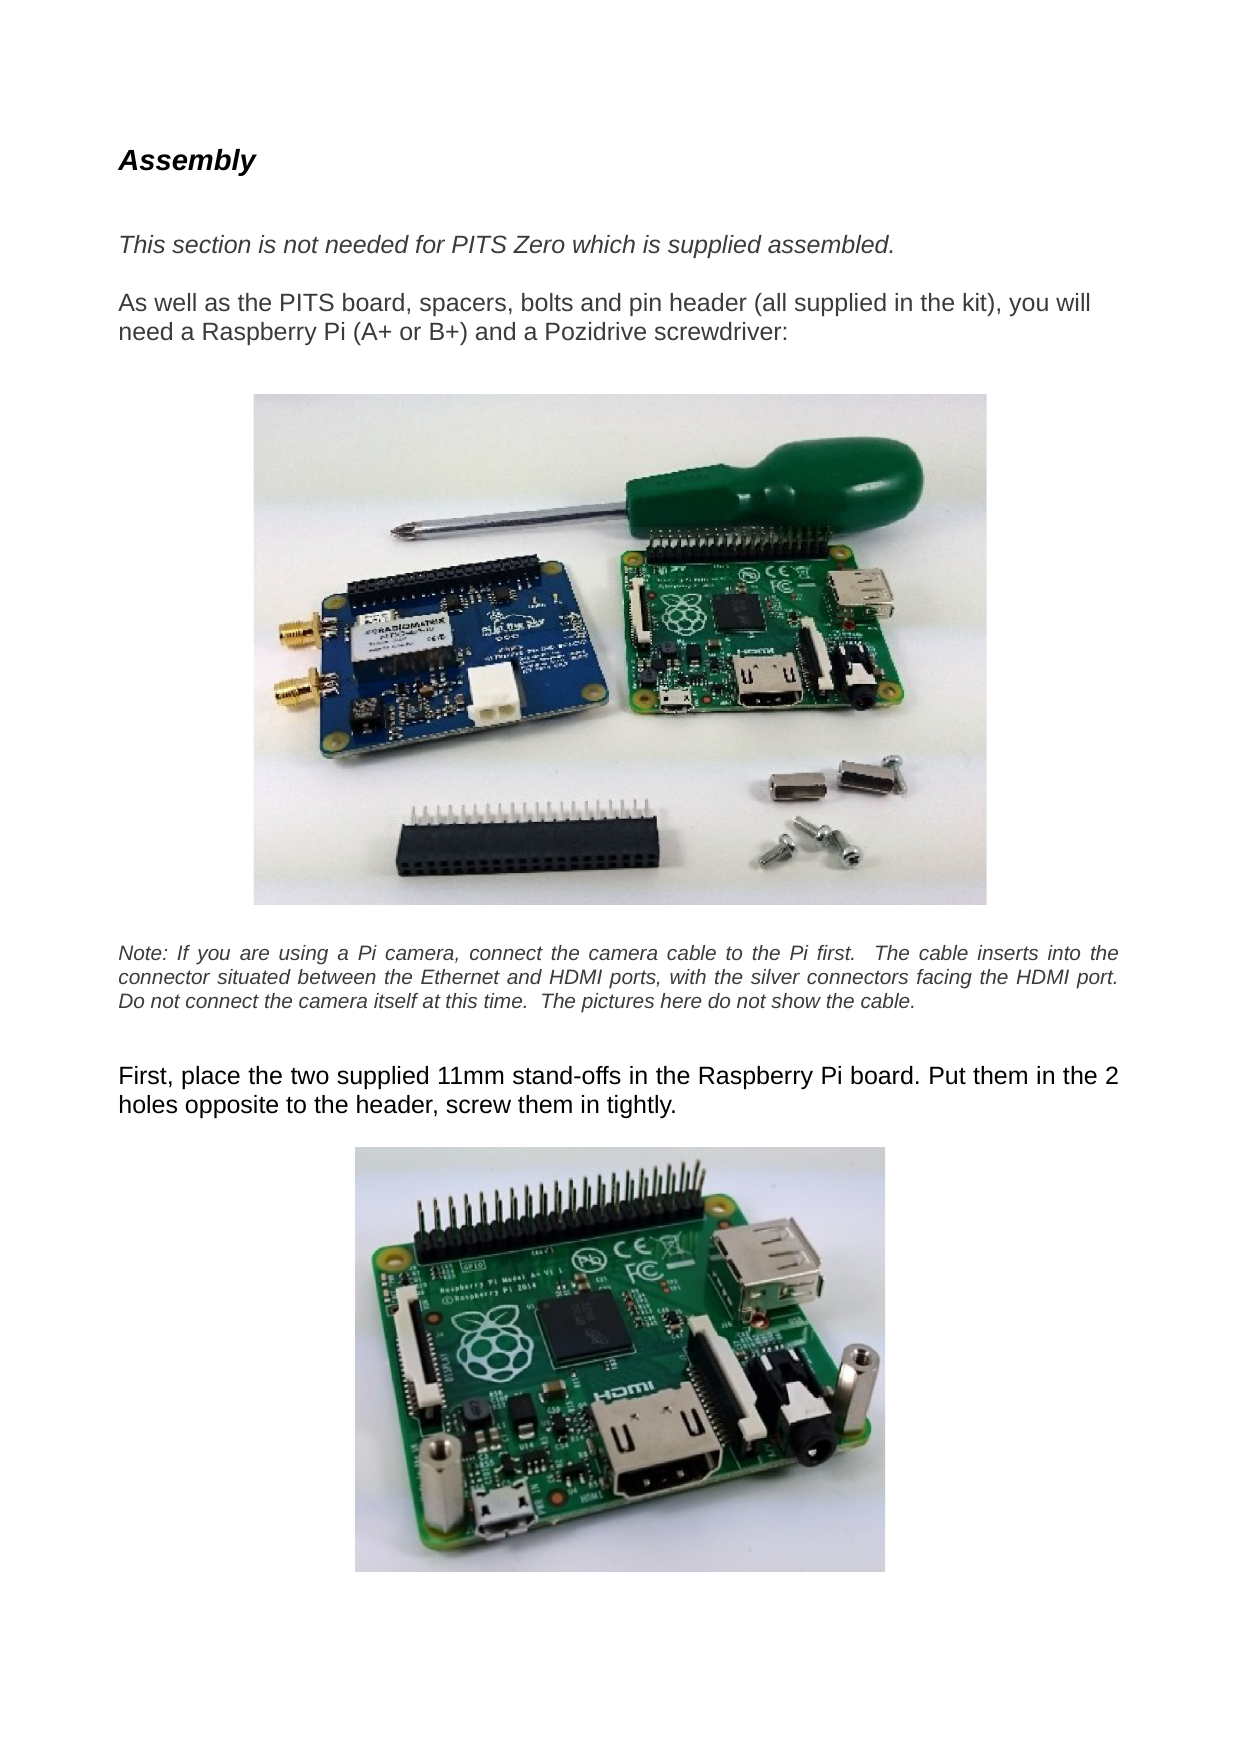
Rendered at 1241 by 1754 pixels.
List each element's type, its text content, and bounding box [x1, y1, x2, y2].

text As well as the PITS board, spacers, bolts and pin header (all supplied in the kit), you will need a Raspberry Pi (A+ or B+) and a Pozidrive screwdriver: [118, 288, 1122, 345]
picture [355, 1147, 886, 1572]
subtitle Assembly [118, 143, 1122, 177]
text First, place the two supplied 11mm stand-offs in the Raspberry Pi board. Put them in the 2 holes opposite to the header, screw them in tightly. [118, 1061, 1122, 1118]
text This section is not needed for PITS Zero which is supplied assembled. [118, 230, 1122, 259]
picture [253, 393, 987, 905]
text Note: If you are using a Pi camera, connect the camera cable to the Pi first. The cable inserts into the connector situated between the Ethernet and HDMI ports, with the silver connectors facing the HDMI port. Do not connect the camera itself at this time. The pictures here do not show the cable. [118, 941, 1122, 1012]
